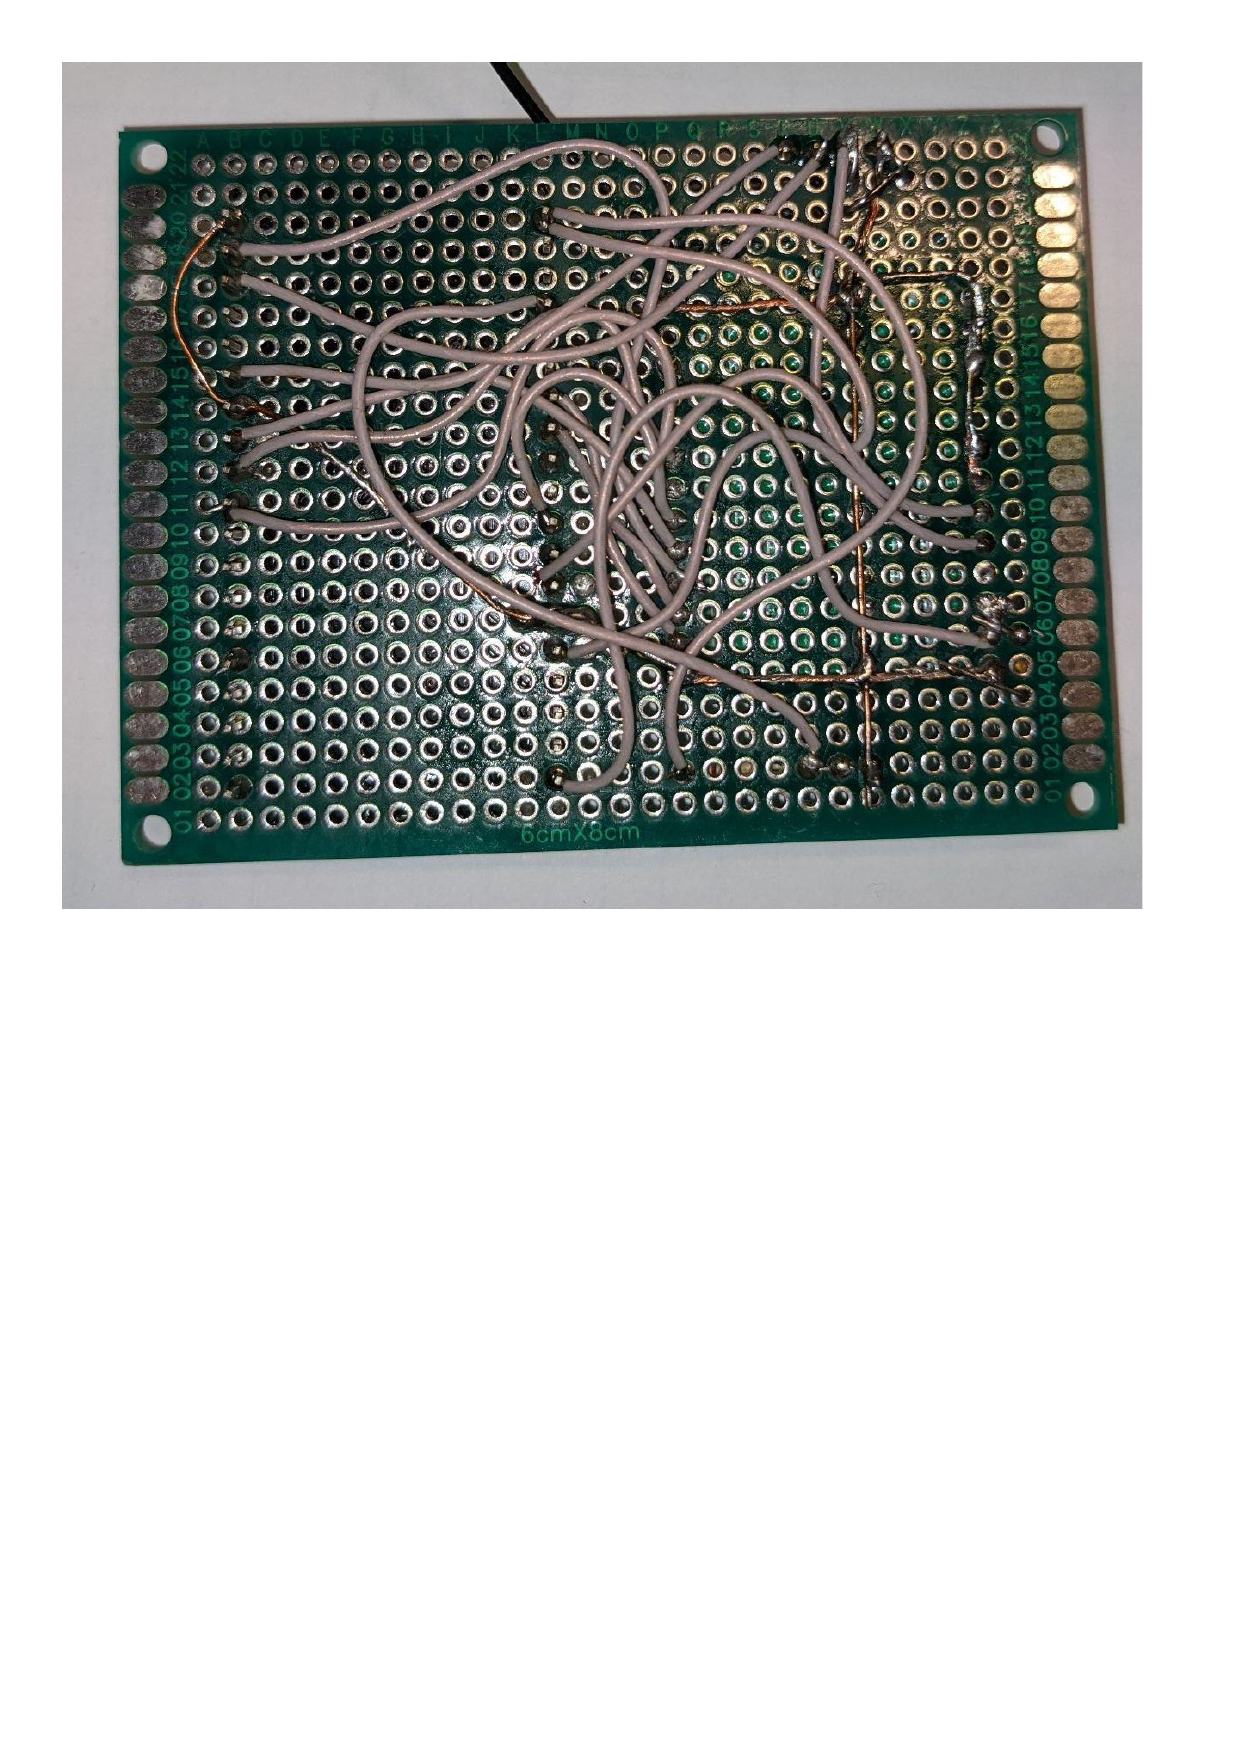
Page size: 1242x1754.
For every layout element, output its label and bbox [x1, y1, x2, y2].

picture [62, 62, 1143, 909]
